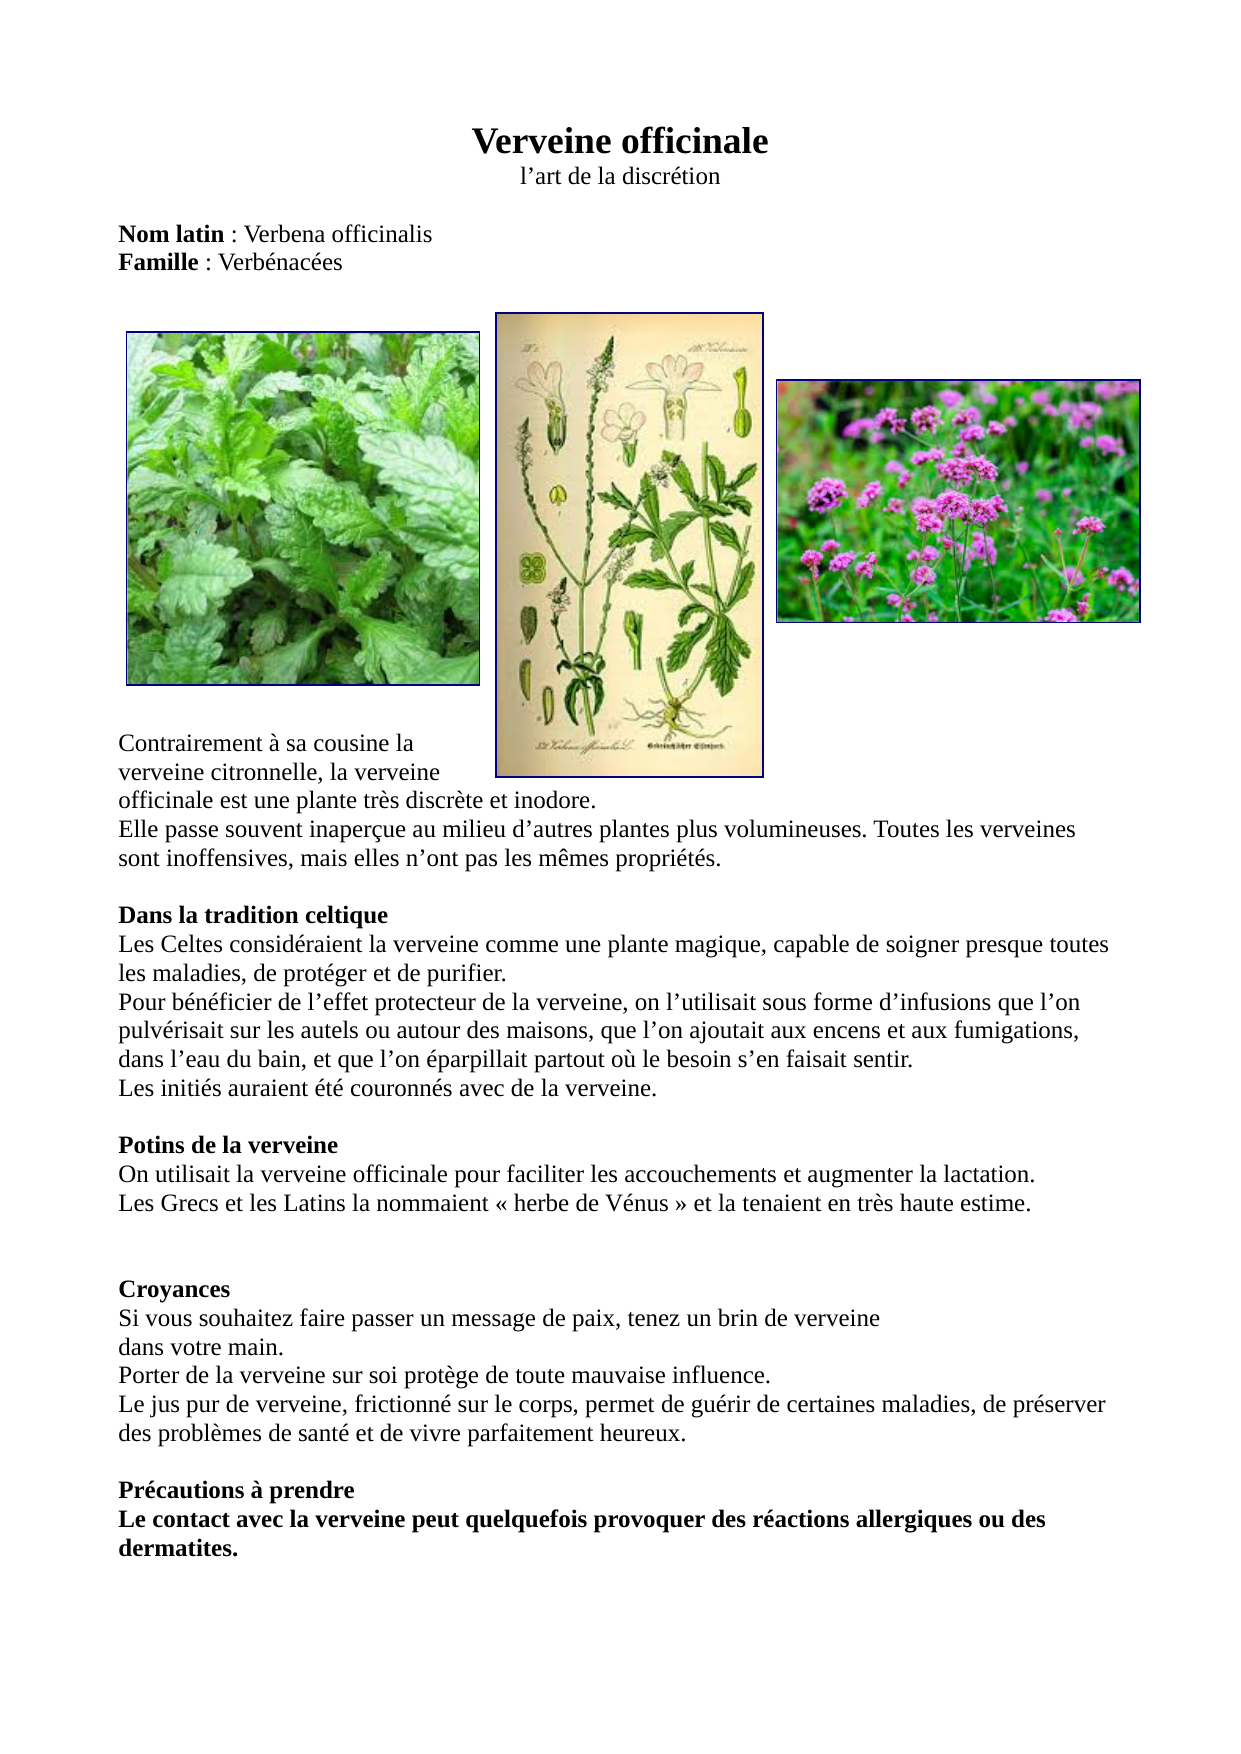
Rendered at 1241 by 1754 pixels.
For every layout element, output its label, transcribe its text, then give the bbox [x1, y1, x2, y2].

text Contrairement à sa cousine la verveine citronnelle, la verveine officinale est une plante très discrète et inodore. [118, 728, 1122, 814]
picture [777, 381, 1139, 622]
text Porter de la verveine sur soi protège de toute mauvaise influence. [118, 1360, 1122, 1389]
text Précautions à prendre [118, 1475, 1122, 1504]
text l’art de la discrétion [118, 161, 1122, 190]
text Dans la tradition celtique [118, 900, 1122, 929]
text Verveine officinale [118, 118, 1122, 161]
text Le jus pur de verveine, frictionné sur le corps, permet de guérir de certaines maladies, de préserver des problèmes de santé et de vivre parfaitement heureux. [118, 1389, 1122, 1447]
text Les initiés auraient été couronnés avec de la verveine. [118, 1073, 1122, 1102]
text Croyances [118, 1274, 1122, 1303]
text Le contact avec la verveine peut quelquefois provoquer des réactions allergiques ou des dermatites. [118, 1504, 1122, 1562]
text Nom latin : Verbena officinalis [118, 219, 1122, 247]
text Elle passe souvent inaperçue au milieu d’autres plantes plus volumineuses. Toutes les verveines sont inoffensives, mais elles n’ont pas les mêmes propriétés. [118, 814, 1122, 872]
picture [497, 314, 762, 776]
picture [127, 333, 479, 684]
text Les Grecs et les Latins la nommaient « herbe de Vénus » et la tenaient en très haute estime. [118, 1188, 1122, 1217]
text Famille : Verbénacées [118, 247, 1122, 276]
text dans votre main. [118, 1332, 1122, 1360]
text On utilisait la verveine officinale pour faciliter les accouchements et augmenter la lactation. [118, 1159, 1122, 1188]
text Les Celtes considéraient la verveine comme une plante magique, capable de soigner presque toutes les maladies, de protéger et de purifier. [118, 929, 1122, 987]
text Pour bénéficier de l’effet protecteur de la verveine, on l’utilisait sous forme d’infusions que l’on pulvérisait sur les autels ou autour des maisons, que l’on ajoutait aux encens et aux fumigations, dans l’eau du bain, et que l’on éparpillait partout où le besoin s’en faisait sentir. [118, 987, 1122, 1073]
text Potins de la verveine [118, 1130, 1122, 1159]
text Si vous souhaitez faire passer un message de paix, tenez un brin de verveine [118, 1303, 1122, 1332]
